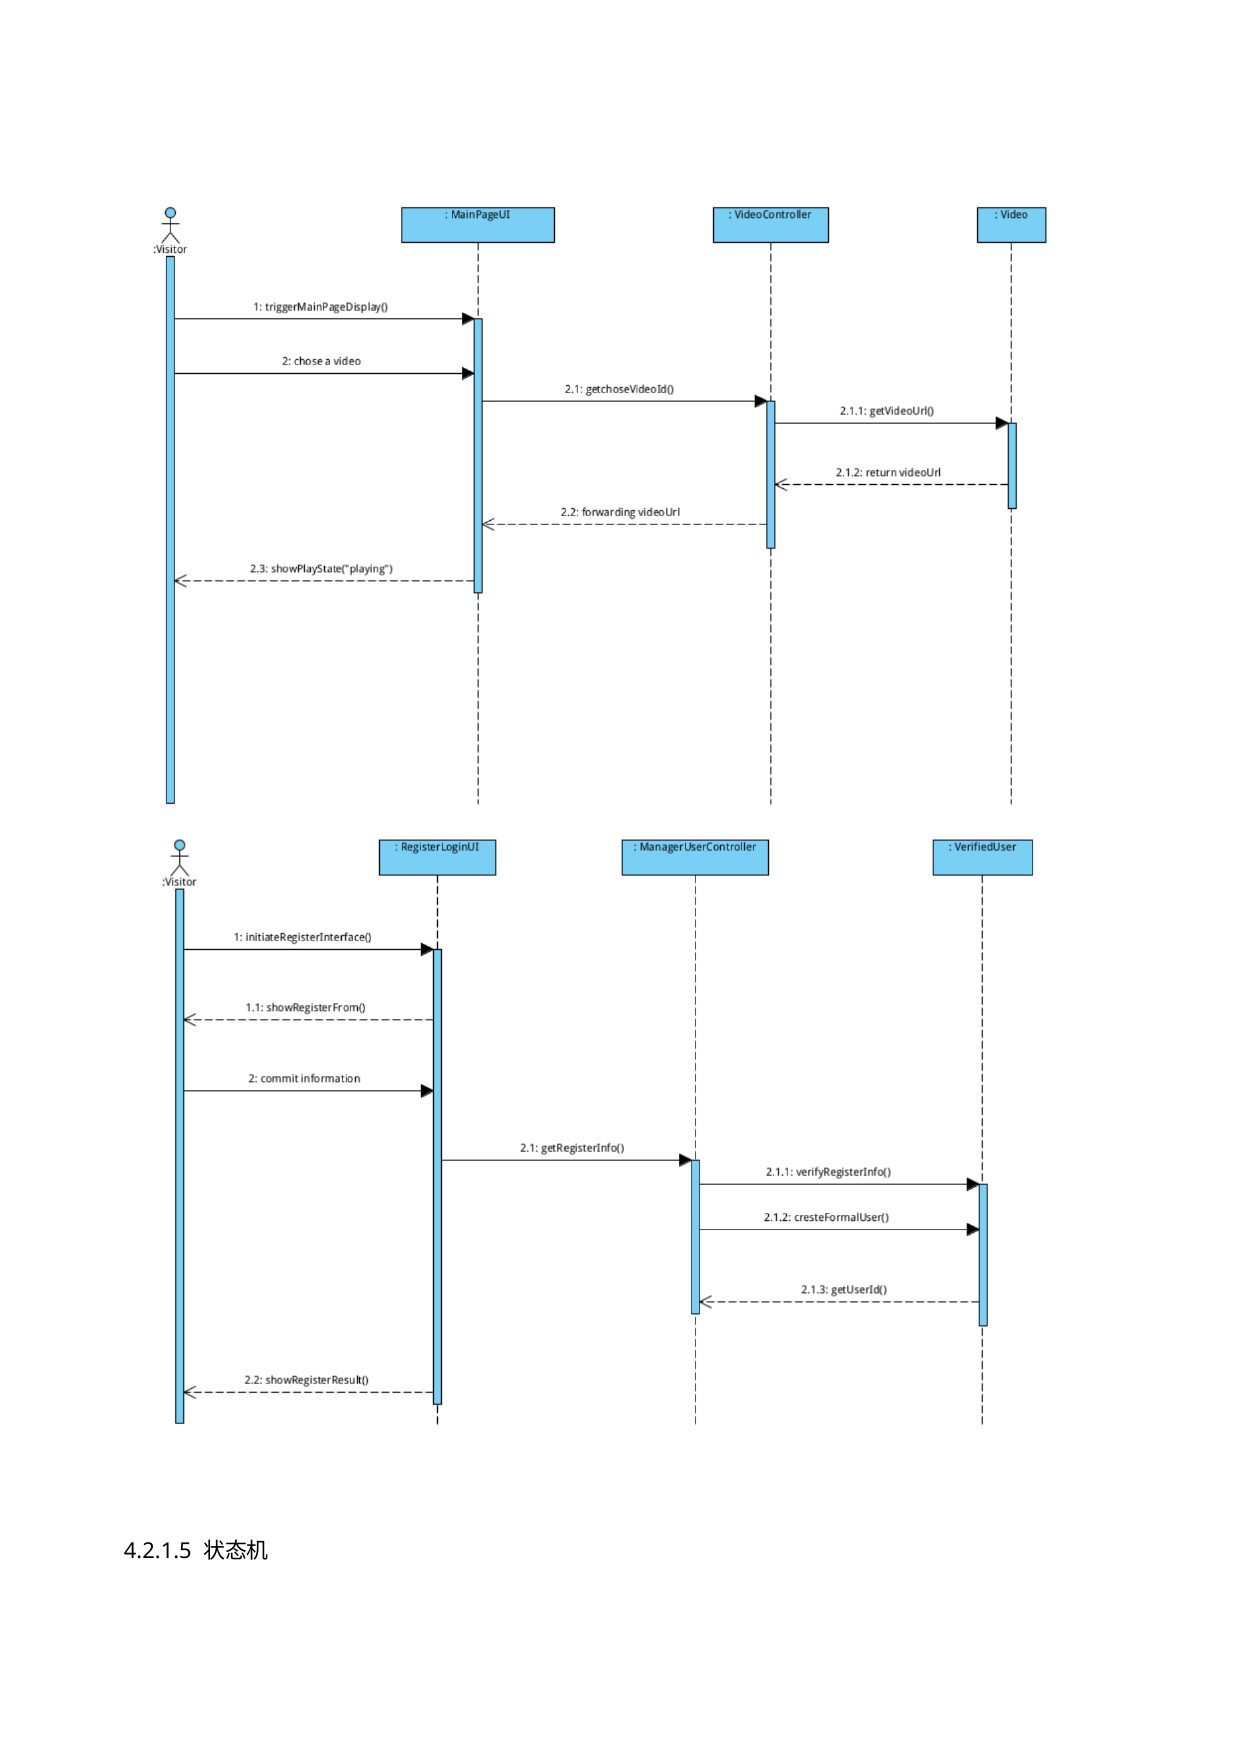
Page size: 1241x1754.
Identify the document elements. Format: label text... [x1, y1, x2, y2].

subtitle 状态机 [118, 1533, 1122, 1565]
picture [118, 187, 1123, 1460]
